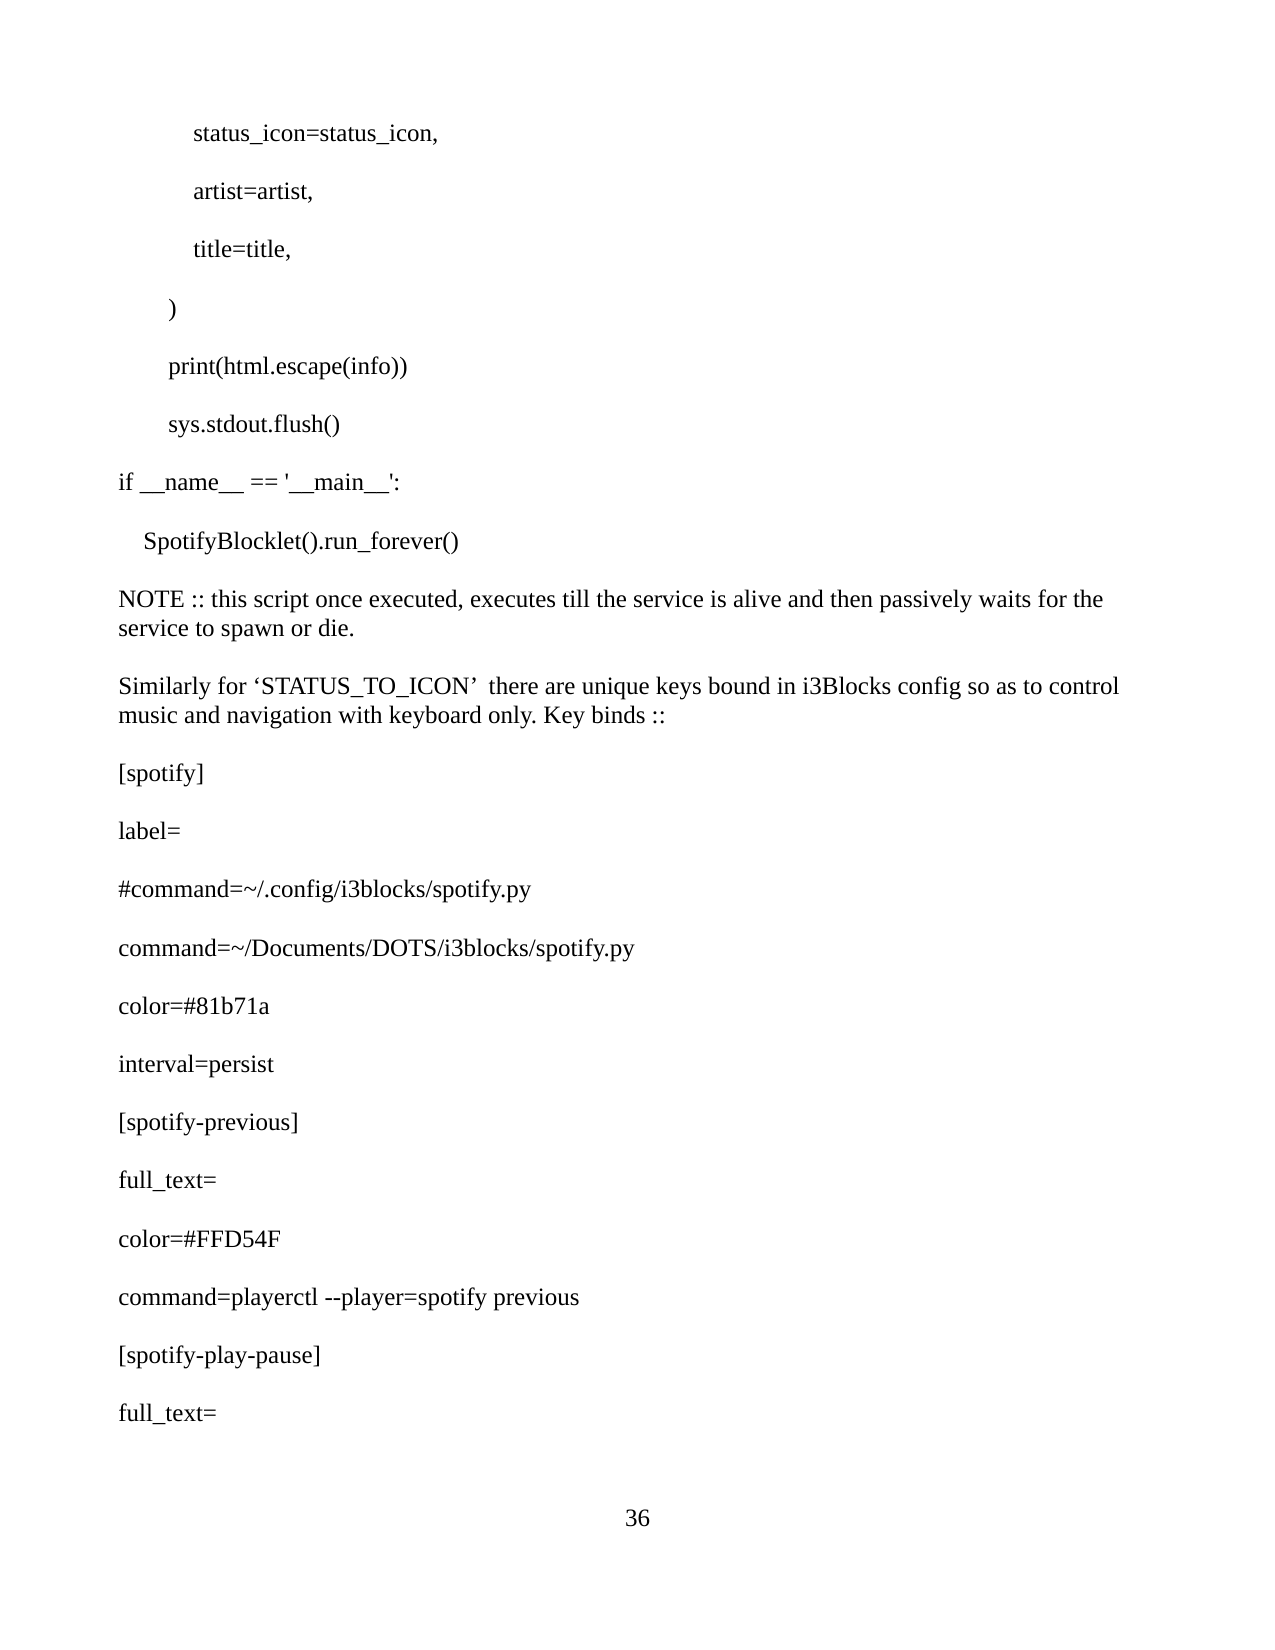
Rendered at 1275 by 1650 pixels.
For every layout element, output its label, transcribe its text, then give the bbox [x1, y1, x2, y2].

text [spotify-play-pause] [118, 1340, 1157, 1369]
text ) [118, 293, 1157, 322]
text command=~/Documents/DOTS/i3blocks/spotify.py [118, 933, 1157, 961]
text sys.stdout.flush() [118, 409, 1157, 438]
text artist=artist, [118, 176, 1157, 205]
text interval=persist [118, 1049, 1157, 1078]
text full_text= [118, 1166, 1157, 1194]
text Similarly for ‘STATUS_TO_ICON’ there are unique keys bound in i3Blocks config so as to control music and navigation with keyboard only. Key binds :: [118, 671, 1157, 728]
text if __name__ == '__main__': [118, 467, 1157, 496]
text title=title, [118, 234, 1157, 263]
text [spotify-previous] [118, 1107, 1157, 1136]
text color=#81b71a [118, 991, 1157, 1019]
text full_text= [118, 1398, 1157, 1427]
text print(html.escape(info)) [118, 351, 1157, 380]
text status_icon=status_icon, [118, 118, 1157, 147]
text command=playerctl --player=spotify previous [118, 1282, 1157, 1311]
text [spotify] [118, 758, 1157, 787]
text label= [118, 816, 1157, 845]
text NOTE :: this script once executed, executes till the service is alive and then passively waits for the service to spawn or die. [118, 584, 1157, 641]
text SpotifyBlocklet().run_forever() [118, 526, 1157, 554]
text #command=~/.config/i3blocks/spotify.py [118, 874, 1157, 903]
text color=#FFD54F [118, 1224, 1157, 1252]
